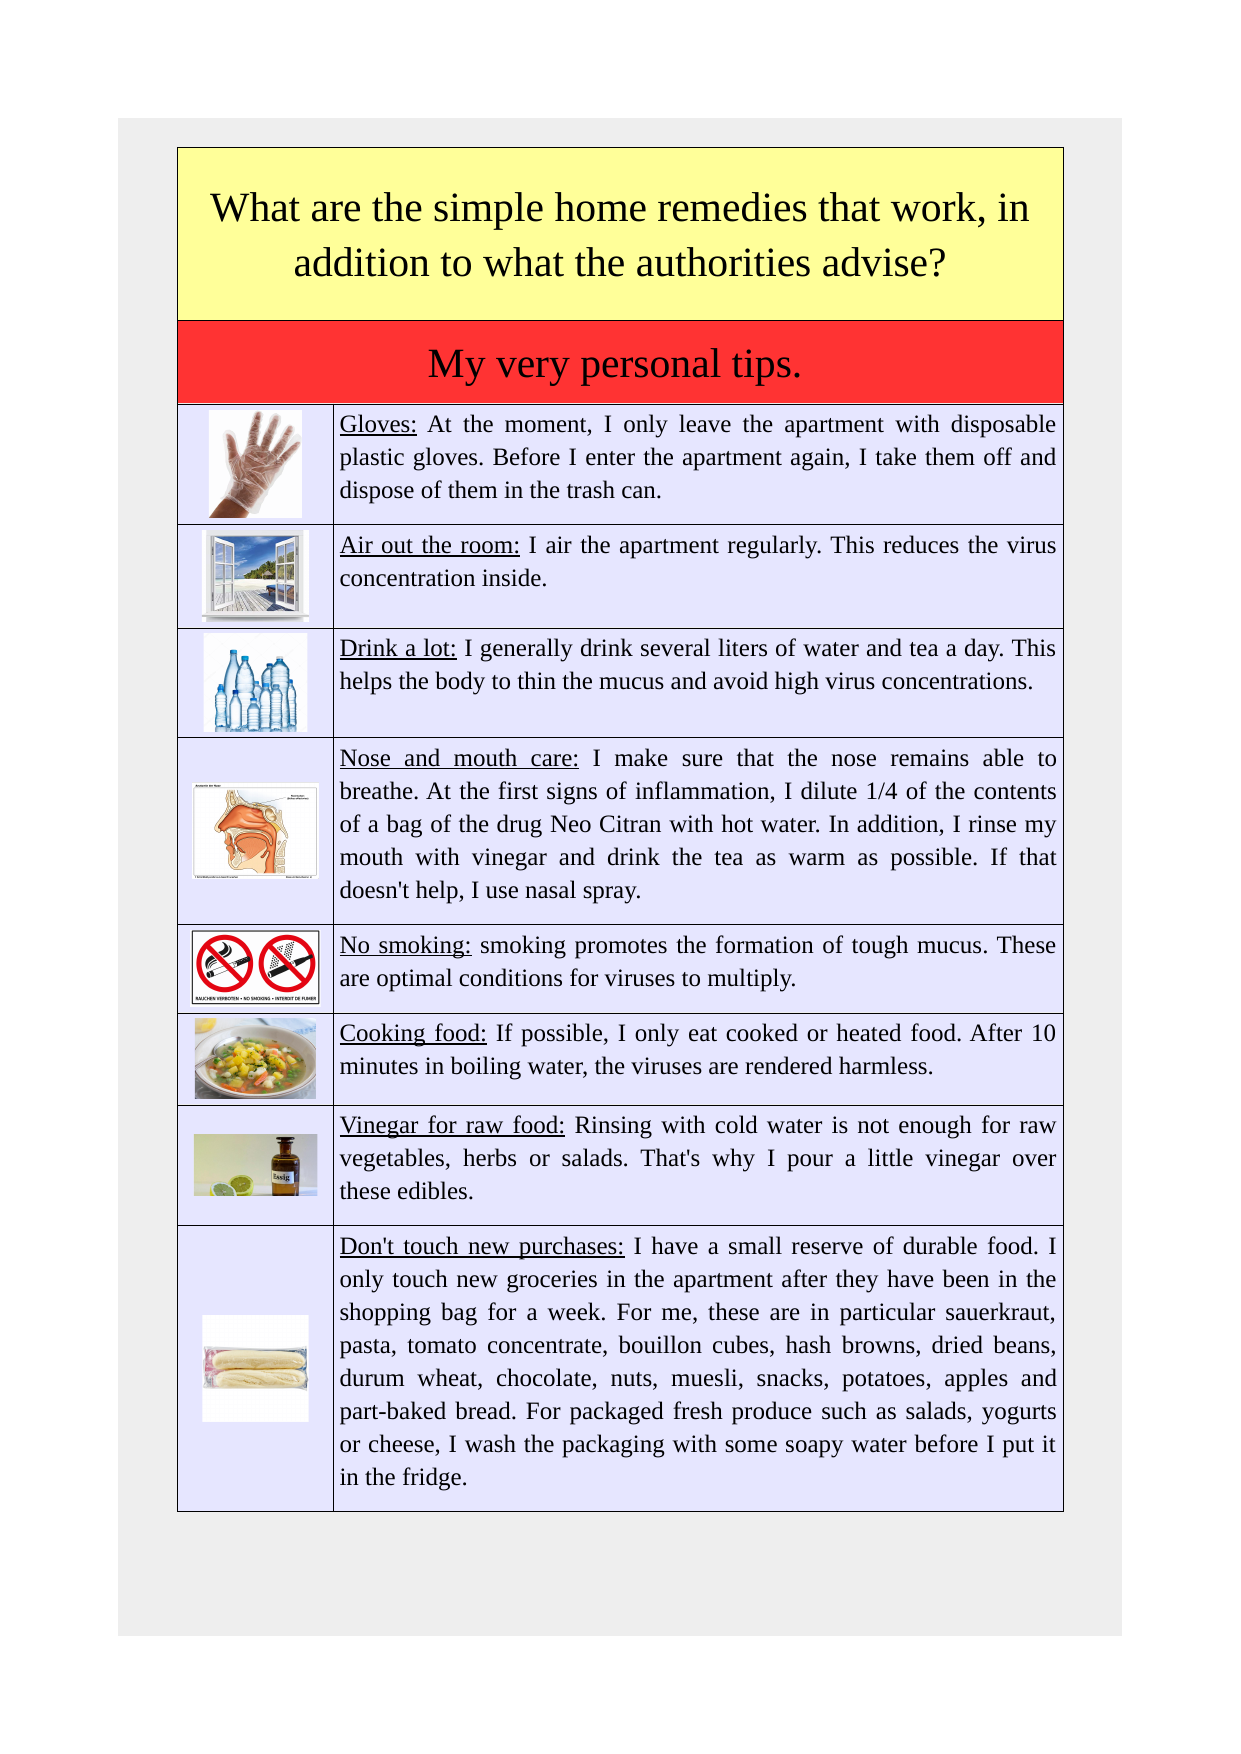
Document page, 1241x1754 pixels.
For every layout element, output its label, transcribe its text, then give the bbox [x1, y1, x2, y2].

picture [208, 410, 302, 518]
table_cell Air out the room: I air the apartment regularly. This reduces the virus concentration inside. [334, 525, 1063, 627]
picture [202, 1315, 309, 1422]
table_cell No smoking: smoking promotes the formation of tough mucus. These are optimal conditions for viruses to multiply. [334, 925, 1063, 1012]
table_cell [178, 738, 333, 924]
table_cell [178, 1226, 333, 1511]
picture [190, 930, 321, 1007]
table_cell Don't touch new purchases: I have a small reserve of durable food. I only touch new groceries in the apartment after they have been in the shopping bag for a week. For me, these are in particular sauerkraut, pasta, tomato concentrate, bouillon cubes, hash browns, dried beans, durum wheat, chocolate, nuts, muesli, snacks, potatoes, apples and part-baked bread. For packaged fresh produce such as salads, yogurts or cheese, I wash the packaging with some soapy water before I put it in the fridge. [334, 1226, 1063, 1511]
table_cell [178, 925, 333, 1012]
picture [201, 530, 309, 622]
picture [194, 1018, 316, 1099]
table_cell [178, 525, 333, 627]
table_cell Gloves: At the moment, I only leave the apartment with disposable plastic gloves. Before I enter the apartment again, I take them off and dispose of them in the trash can. [334, 405, 1063, 524]
table_cell Cooking food: If possible, I only eat cooked or heated food. After 10 minutes in boiling water, the viruses are rendered harmless. [334, 1014, 1063, 1104]
table_header What are the simple home remedies that work, in addition to what the authorities advise? [178, 148, 1063, 320]
table_cell [178, 1106, 333, 1225]
table_cell Nose and mouth care: I make sure that the nose remains able to breathe. At the first signs of inflammation, I dilute 1/4 of the contents of a bag of the drug Neo Citran with hot water. In addition, I rinse my mouth with vinegar and drink the tea as warm as possible. If that doesn't help, I use nasal spray. [334, 738, 1063, 924]
table_cell Drink a lot: I generally drink several liters of water and tea a day. This helps the body to thin the mucus and avoid high virus concentrations. [334, 629, 1063, 737]
table_cell My very personal tips. [178, 321, 1063, 403]
picture [193, 1134, 318, 1196]
table_cell Vinegar for raw food: Rinsing with cold water is not enough for raw vegetables, herbs or salads. That's why I pour a little vinegar over these edibles. [334, 1106, 1063, 1225]
table_cell [178, 405, 333, 524]
table_cell [178, 1014, 333, 1104]
table_cell [178, 629, 333, 737]
picture [203, 633, 308, 732]
picture [192, 782, 319, 879]
